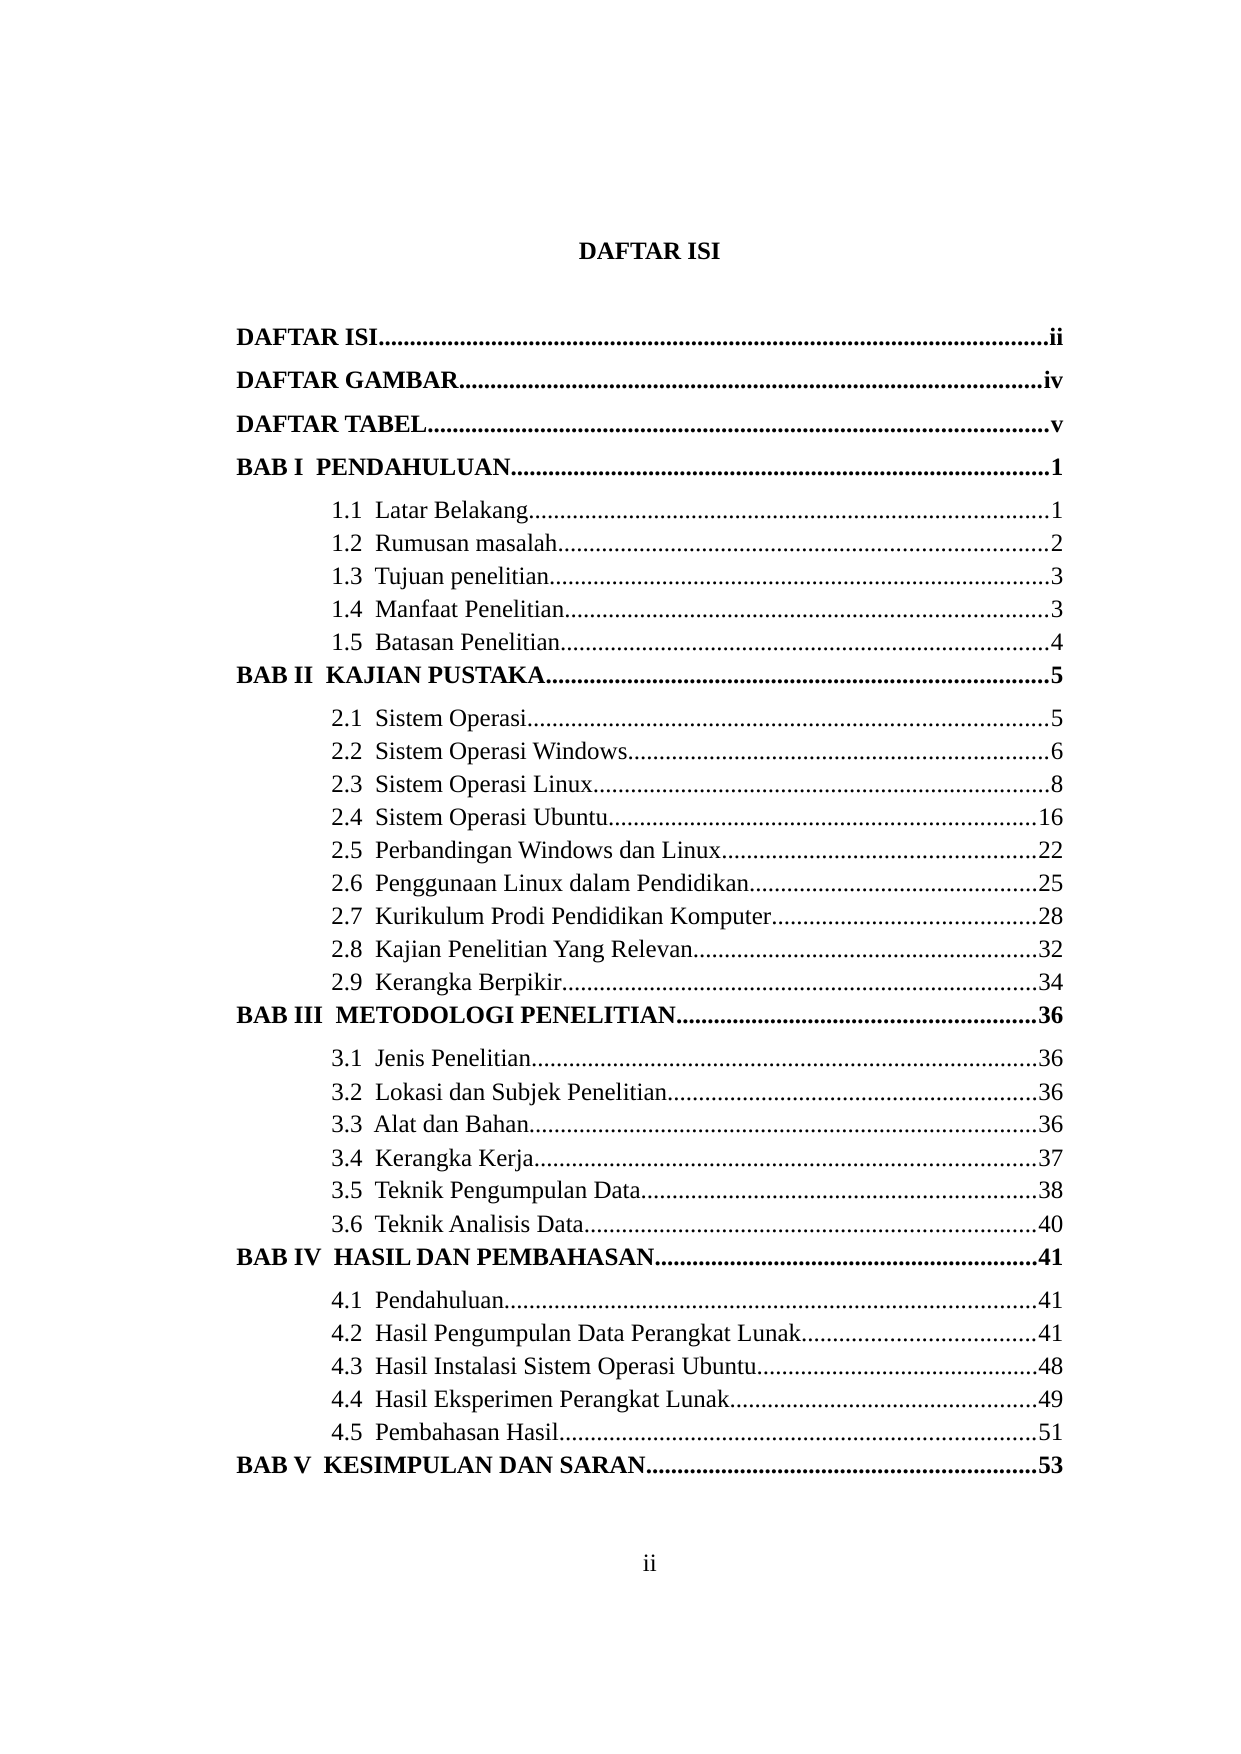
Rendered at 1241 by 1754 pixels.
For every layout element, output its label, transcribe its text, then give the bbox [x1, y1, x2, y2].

text 3.1 Jenis Penelitian 36 [325, 1043, 1063, 1072]
text DAFTAR ISI ii [236, 322, 1063, 351]
text 2.3 Sistem Operasi Linux 8 [325, 769, 1063, 798]
text DAFTAR TABEL v [236, 409, 1063, 437]
text 2.2 Sistem Operasi Windows 6 [325, 736, 1063, 765]
text 1.1 Latar Belakang 1 [325, 495, 1063, 524]
text 3.4 Kerangka Kerja 37 [325, 1143, 1063, 1171]
text 3.2 Lokasi dan Subjek Penelitian 36 [325, 1077, 1063, 1105]
text 4.4 Hasil Eksperimen Perangkat Lunak 49 [325, 1384, 1063, 1413]
text 1.3 Tujuan penelitian 3 [325, 561, 1063, 590]
text 4.3 Hasil Instalasi Sistem Operasi Ubuntu 48 [325, 1351, 1063, 1379]
text 2.8 Kajian Penelitian Yang Relevan 32 [325, 934, 1063, 963]
text 2.6 Penggunaan Linux dalam Pendidikan 25 [325, 868, 1063, 897]
text 2.4 Sistem Operasi Ubuntu 16 [325, 802, 1063, 831]
text 2.1 Sistem Operasi 5 [325, 703, 1063, 732]
text BAB II KAJIAN PUSTAKA 5 [236, 660, 1063, 689]
text BAB V KESIMPULAN DAN SARAN 53 [236, 1450, 1063, 1479]
text 2.5 Perbandingan Windows dan Linux 22 [325, 835, 1063, 864]
text 1.5 Batasan Penelitian 4 [325, 627, 1063, 656]
text BAB III METODOLOGI PENELITIAN 36 [236, 1000, 1063, 1029]
text DAFTAR GAMBAR iv [236, 366, 1063, 394]
text BAB I PENDAHULUAN 1 [236, 452, 1063, 481]
text 1.2 Rumusan masalah 2 [325, 528, 1063, 557]
text 3.3 Alat dan Bahan 36 [325, 1109, 1063, 1138]
text 3.5 Teknik Pengumpulan Data 38 [325, 1176, 1063, 1204]
text 4.5 Pembahasan Hasil 51 [325, 1417, 1063, 1446]
text 2.9 Kerangka Berpikir 34 [325, 967, 1063, 996]
text 2.7 Kurikulum Prodi Pendidikan Komputer 28 [325, 901, 1063, 930]
text 4.1 Pendahuluan 41 [325, 1285, 1063, 1313]
subtitle DAFTAR ISI [236, 236, 1063, 265]
text BAB IV HASIL DAN PEMBAHASAN 41 [236, 1242, 1063, 1270]
text 1.4 Manfaat Penelitian 3 [325, 594, 1063, 623]
text 3.6 Teknik Analisis Data 40 [325, 1209, 1063, 1237]
text 4.2 Hasil Pengumpulan Data Perangkat Lunak 41 [325, 1318, 1063, 1347]
